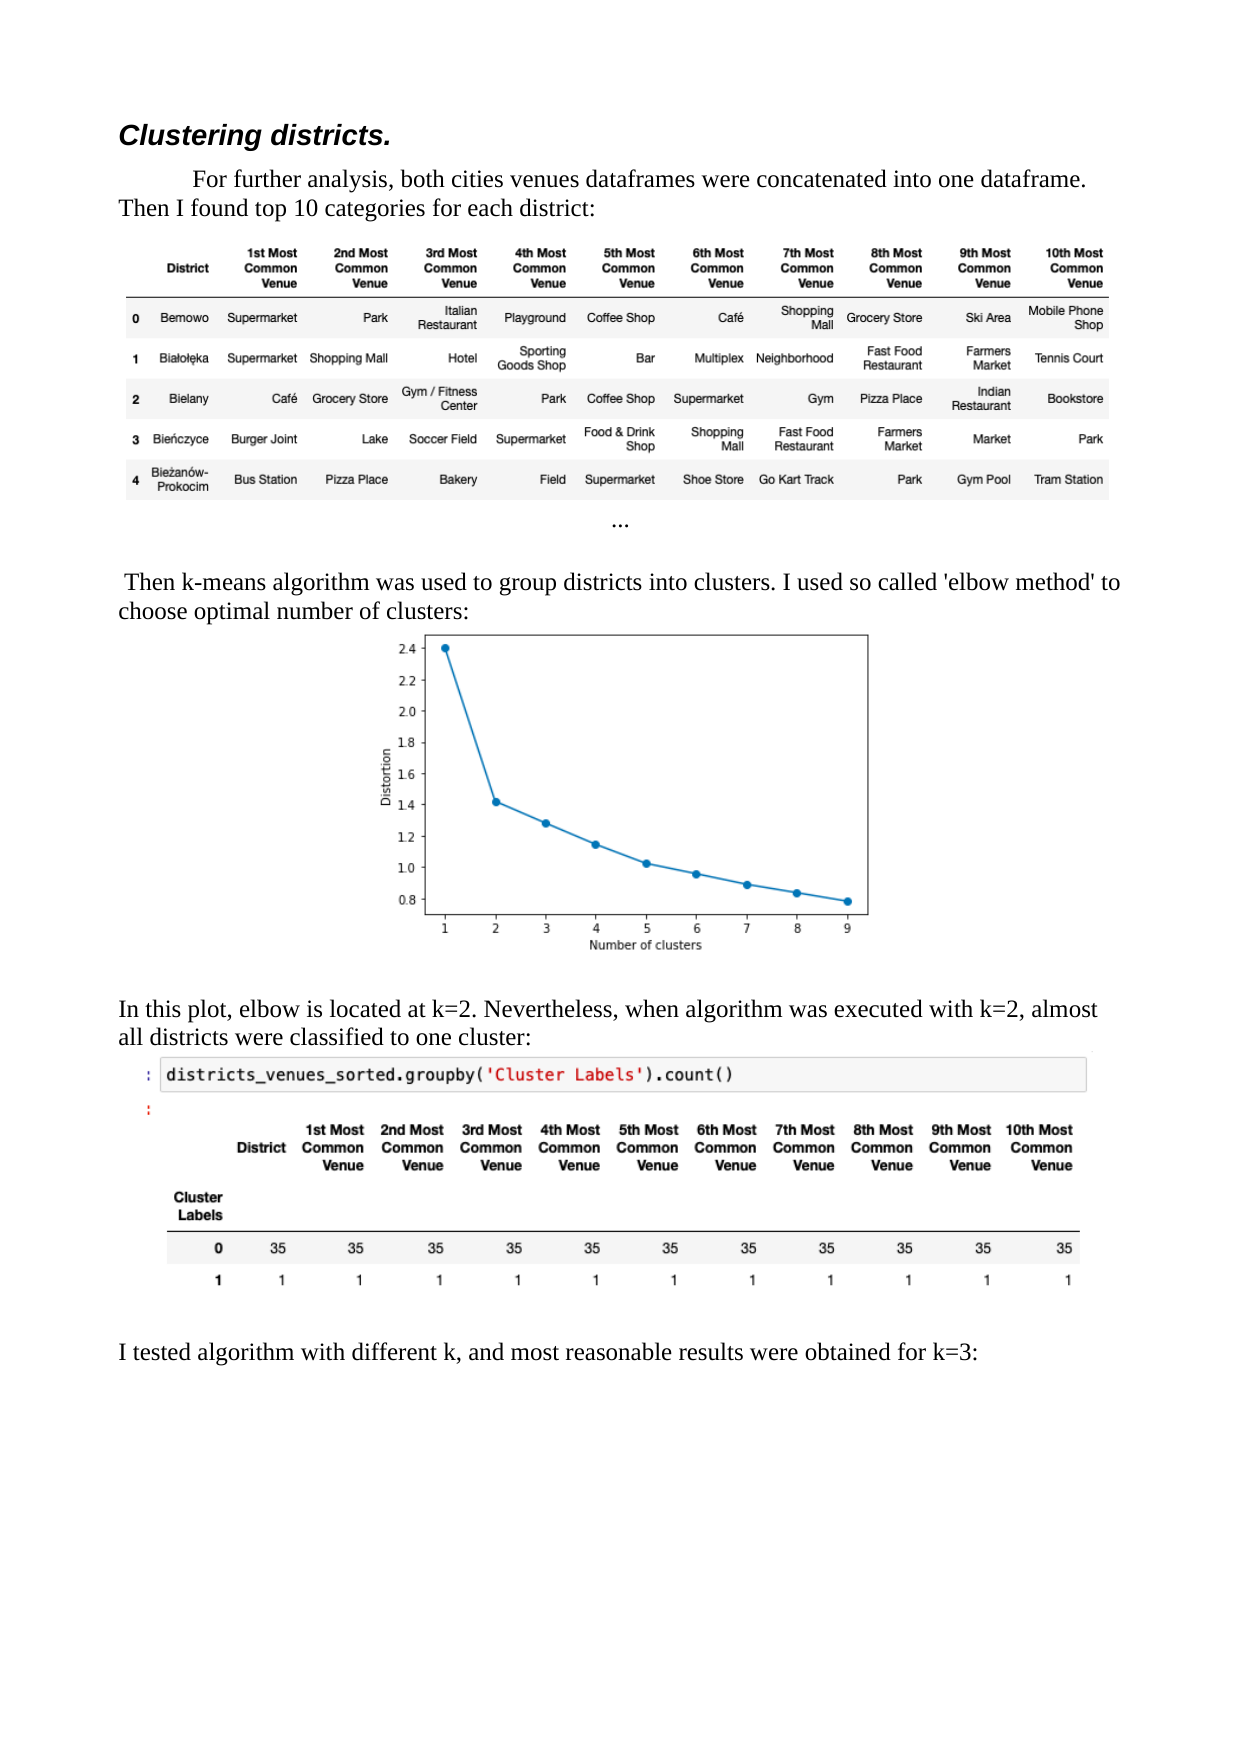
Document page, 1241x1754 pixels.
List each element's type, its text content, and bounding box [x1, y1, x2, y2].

subtitle In this plot, elbow is located at k=2. Nevertheless, when algorithm was executed with k=2, almost all districts were classified to one cluster: [118, 994, 1122, 1051]
table_header ... [118, 228, 1122, 538]
table_header [118, 1051, 1122, 1337]
picture [356, 624, 884, 965]
table_header [118, 625, 1122, 994]
subtitle I tested algorithm with different k, and most reasonable results were obtained for k=3: [118, 1337, 1122, 1366]
subtitle Then k-means algorithm was used to group districts into clusters. I used so called 'elbow method' to choose optimal number of clusters: [118, 567, 1122, 625]
subtitle Clustering districts. [118, 118, 1122, 152]
picture [123, 227, 1117, 504]
picture [147, 1051, 1093, 1309]
subtitle For further analysis, both cities venues dataframes were concatenated into one dataframe. Then I found top 10 categories for each district: [118, 164, 1122, 222]
table_header [118, 222, 1122, 227]
